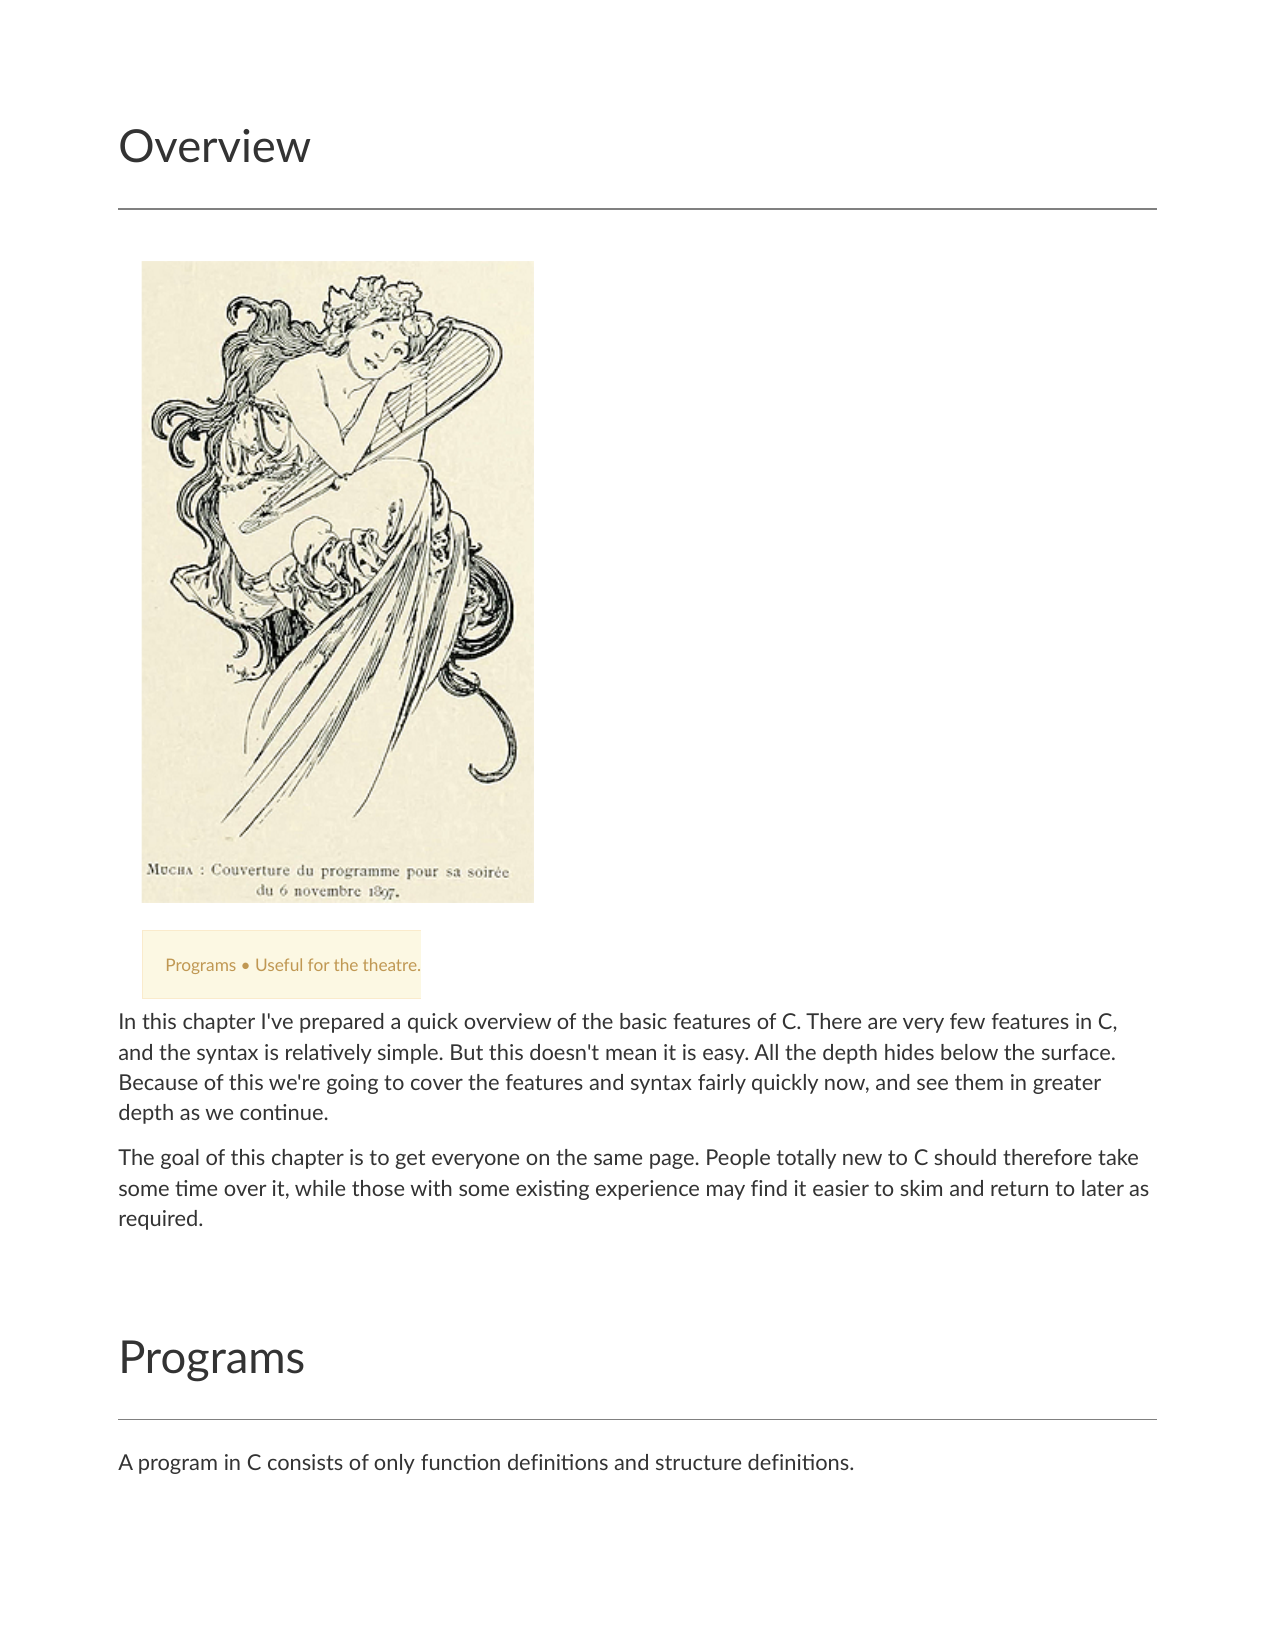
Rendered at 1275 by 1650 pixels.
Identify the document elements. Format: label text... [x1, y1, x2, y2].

subtitle Programs [118, 1328, 1157, 1383]
text In this chapter I've prepared a quick overview of the basic features of C. There are very few features in C, and the syntax is relatively simple. But this doesn't mean it is easy. All the depth hides below the surface. Because of this we're going to cover the features and syntax fairly quickly now, and see them in greater depth as we continue. [118, 1008, 1157, 1125]
text A program in C consists of only function definitions and structure definitions. [118, 1449, 1157, 1475]
text Programs • Useful for the theatre. [143, 930, 1133, 998]
picture [141, 261, 534, 903]
text The goal of this chapter is to get everyone on the same page. People totally new to C should therefore take some time over it, while those with some existing experience may find it easier to skim and return to later as required. [118, 1144, 1157, 1231]
subtitle Overview [118, 118, 1157, 172]
